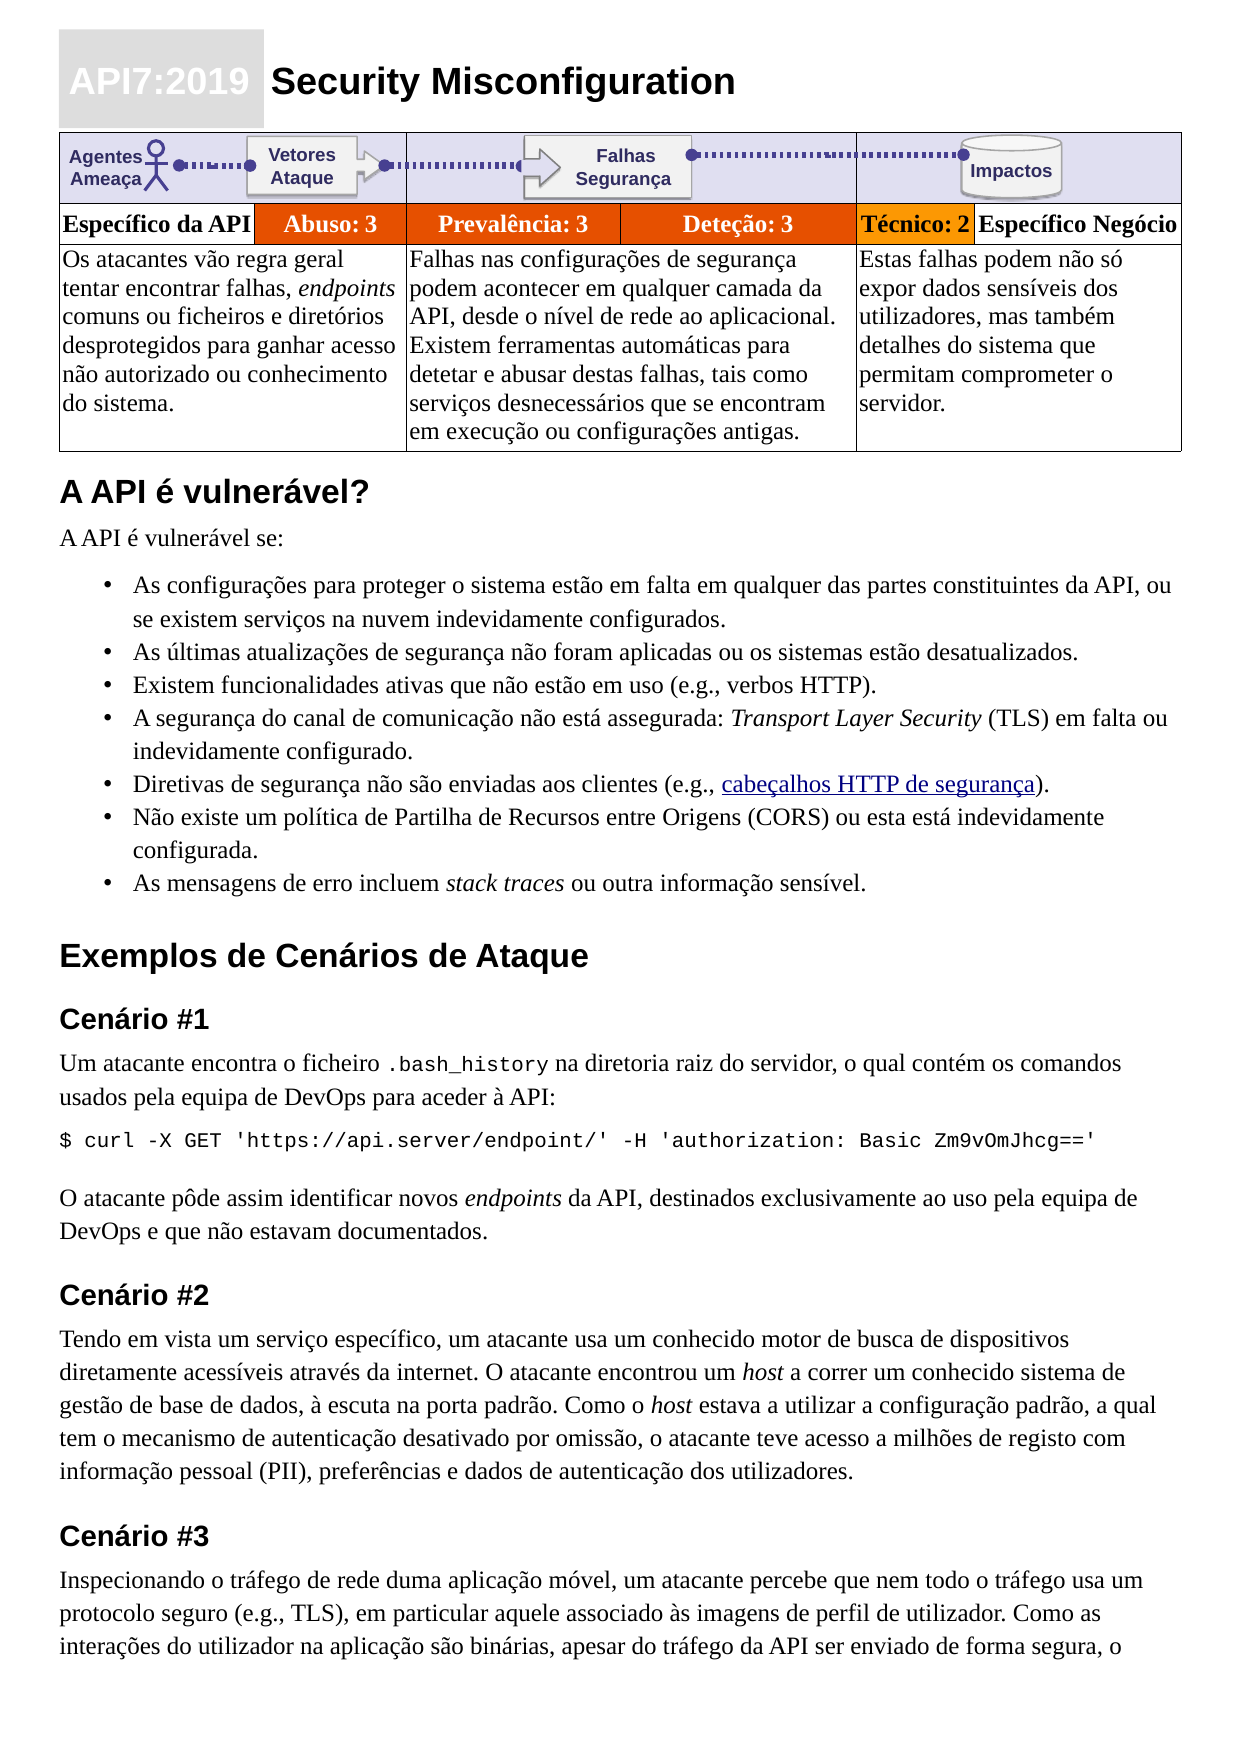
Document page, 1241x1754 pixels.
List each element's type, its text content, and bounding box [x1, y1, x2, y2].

table_cell Abuso: 3 [255, 204, 406, 244]
table_cell Prevalência: 3 [407, 204, 620, 244]
text A API é vulnerável se: [59, 523, 1181, 552]
table_cell Deteção: 3 [621, 204, 856, 244]
table_header [857, 133, 974, 203]
text Tendo em vista um serviço específico, um atacante usa um conhecido motor de busca de dispositivos diretamente acessíveis através da internet. O atacante encontrou um host a correr um conhecido sistema de gestão de base de dados, à escuta na porta padrão. Como o host estava a utilizar a configuração padrão, a qual tem o mecanismo de autenticação desativado por omissão, o atacante teve acesso a milhões de registo com informação pessoal (PII), preferências e dados de autenticação dos utilizadores. [59, 1324, 1181, 1485]
subtitle Cenário #1 [59, 1002, 1181, 1036]
table_cell Estas falhas podem não só expor dados sensíveis dos utilizadores, mas também detalhes do sistema que permitam comprometer o servidor. [857, 245, 1181, 451]
list Diretivas de segurança não são enviadas aos clientes (e.g., cabeçalhos HTTP de segurança). [103, 769, 1181, 797]
table_header [620, 133, 856, 203]
table_cell Falhas nas configurações de segurança podem acontecer em qualquer camada da API, desde o nível de rede ao aplicacional. Existem ferramentas automáticas para detetar e abusar destas falhas, tais como serviços desnecessários que se encontram em execução ou configurações antigas. [407, 245, 856, 451]
list As últimas atualizações de segurança não foram aplicadas ou os sistemas estão desatualizados. [103, 637, 1181, 665]
table_cell Específico Negócio [975, 204, 1181, 244]
table_cell Os atacantes vão regra geral tentar encontrar falhas, endpoints comuns ou ficheiros e diretórios desprotegidos para ganhar acesso não autorizado ou conhecimento do sistema. [60, 245, 406, 451]
text $ curl -X GET 'https://api.server/endpoint/' -H 'authorization: Basic Zm9vOmJhcg==' [59, 1130, 1181, 1153]
subtitle Cenário #2 [59, 1278, 1181, 1312]
subtitle Cenário #3 [59, 1518, 1181, 1552]
text O atacante pôde assim identificar novos endpoints da API, destinados exclusivamente ao uso pela equipa de DevOps e que não estavam documentados. [59, 1183, 1181, 1244]
table_header [974, 133, 1181, 203]
text Um atacante encontra o ficheiro .bash_history na diretoria raiz do servidor, o qual contém os comandos usados pela equipa de DevOps para aceder à API: [59, 1048, 1181, 1111]
subtitle A API é vulnerável? [59, 472, 1181, 511]
list As configurações para proteger o sistema estão em falta em qualquer das partes constituintes da API, ou se existem serviços na nuvem indevidamente configurados. [103, 571, 1181, 632]
text Inspecionando o tráfego de rede duma aplicação móvel, um atacante percebe que nem todo o tráfego usa um protocolo seguro (e.g., TLS), em particular aquele associado às imagens de perfil de utilizador. Como as interações do utilizador na aplicação são binárias, apesar do tráfego da API ser enviado de forma segura, o [59, 1565, 1181, 1659]
list Existem funcionalidades ativas que não estão em uso (e.g., verbos HTTP). [103, 670, 1181, 698]
subtitle Exemplos de Cenários de Ataque [59, 936, 1181, 975]
table_cell Técnico: 2 [857, 204, 974, 244]
table_cell Específico da API [60, 204, 254, 244]
table_header [407, 133, 620, 203]
list As mensagens de erro incluem stack traces ou outra informação sensível. [103, 868, 1181, 897]
list Não existe um política de Partilha de Recursos entre Origens (CORS) ou esta está indevidamente configurada. [103, 802, 1181, 863]
table_header [254, 133, 406, 203]
table_header [60, 133, 254, 203]
